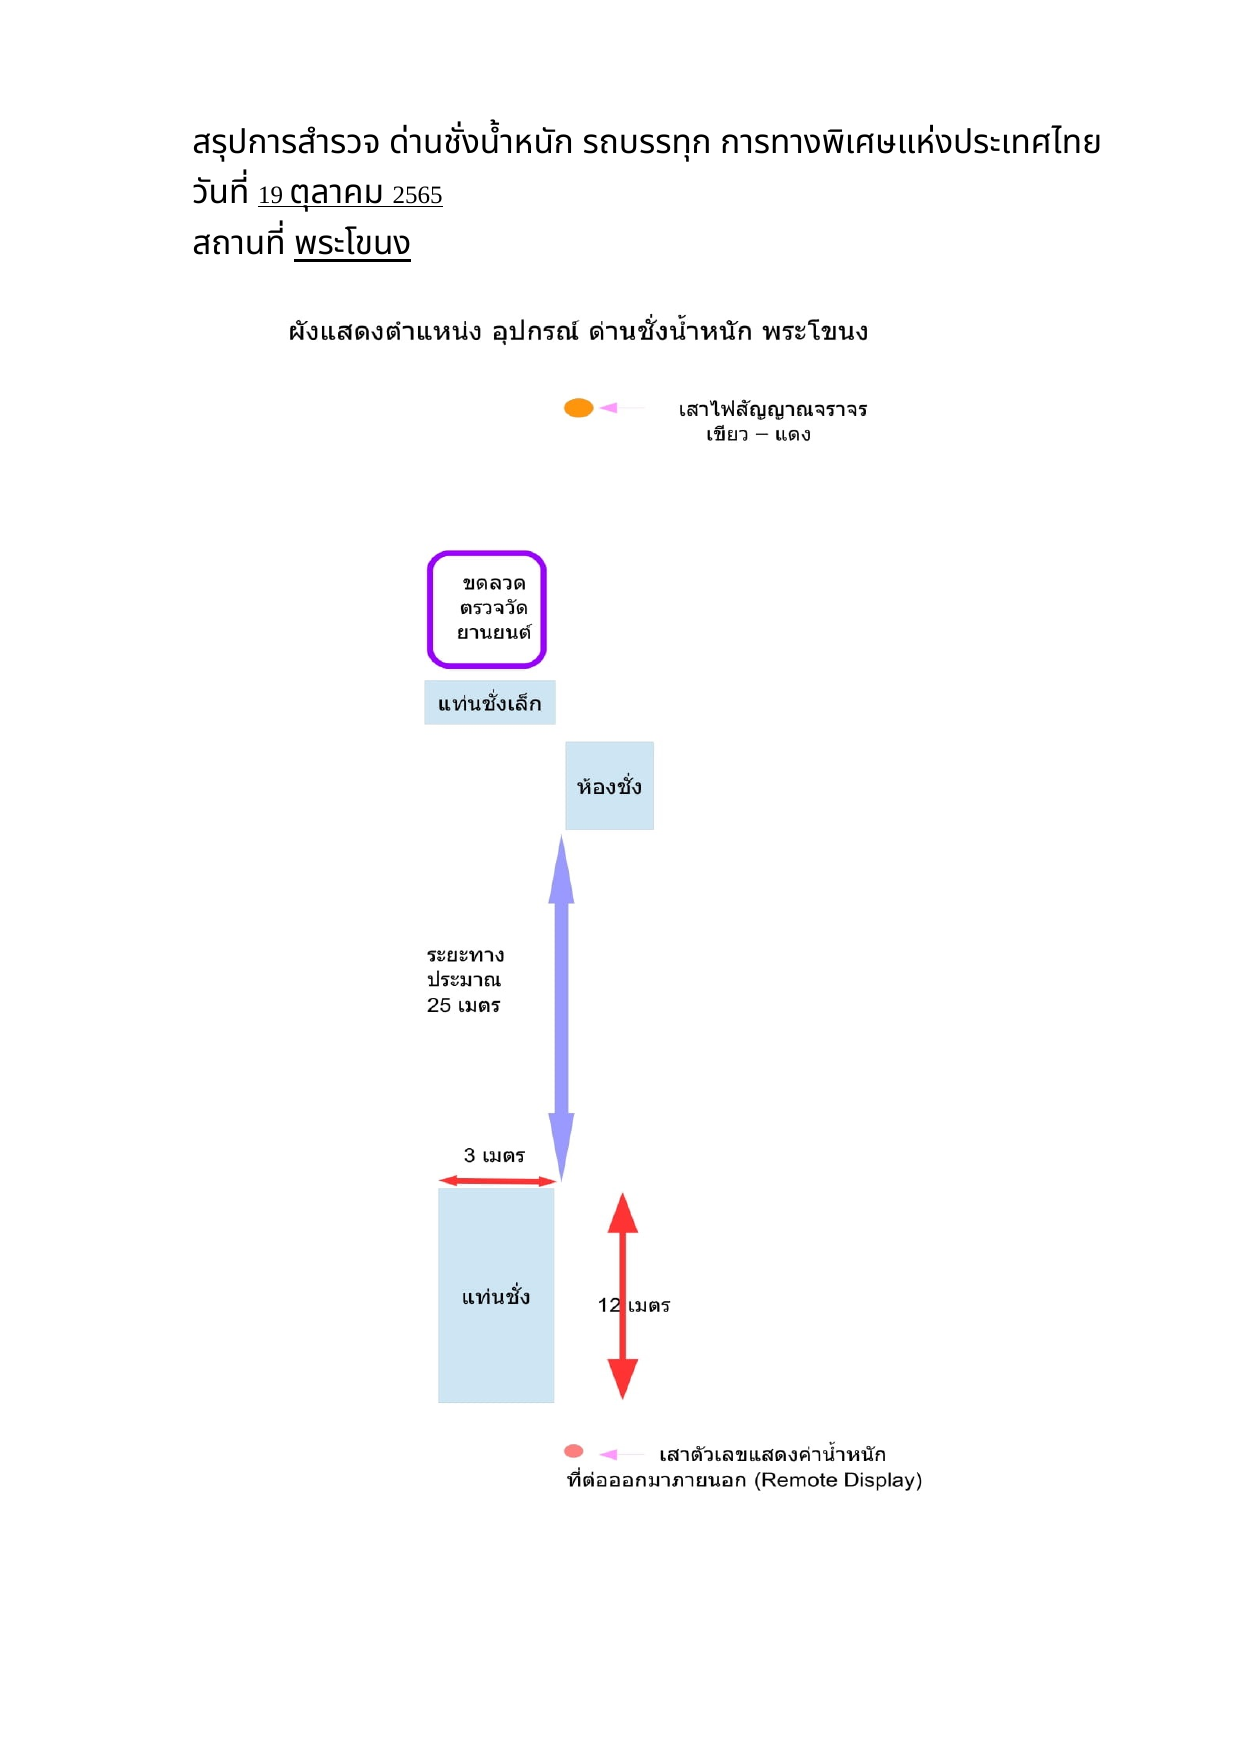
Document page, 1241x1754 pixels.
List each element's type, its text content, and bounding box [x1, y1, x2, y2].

text วันที่ 19 ตุลาคม 2565 [118, 168, 1122, 219]
text สรุปการสำรวจ ด่านชั่งน้ำหนัก รถบรรทุก การทางพิเศษแห่งประเทศไทย [118, 118, 1122, 168]
picture [261, 298, 979, 1525]
text สถานที่ พระโขนง [118, 219, 1122, 269]
